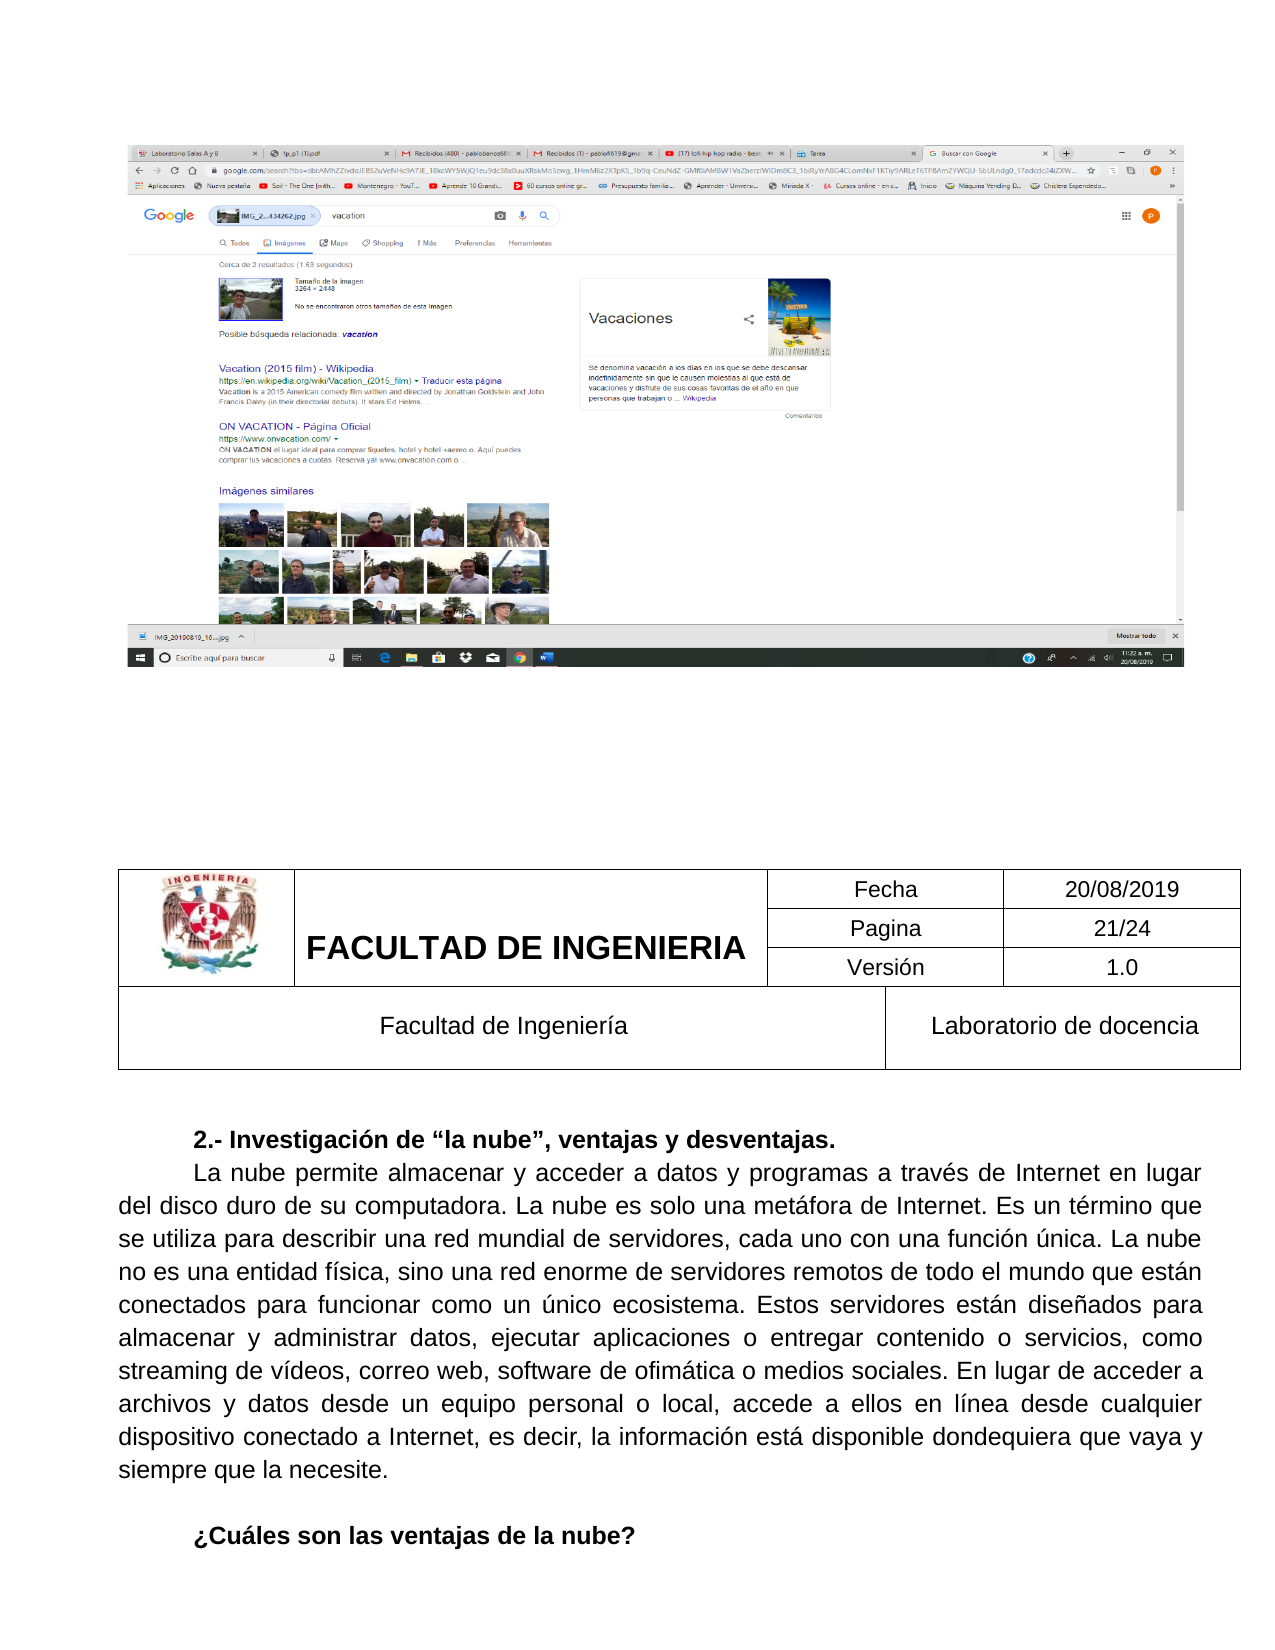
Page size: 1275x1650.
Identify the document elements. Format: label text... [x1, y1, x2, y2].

table_header 20/08/2019 [1004, 870, 1240, 908]
table_cell Versión [768, 948, 1003, 986]
text 2.- Investigación de “la nube”, ventajas y desventajas. [118, 1124, 1205, 1153]
table_cell Laboratorio de docencia [886, 987, 1240, 1068]
table_cell Facultad de Ingeniería [119, 987, 885, 1068]
table_cell Pagina [768, 909, 1003, 947]
text ¿Cuáles son las ventajas de la nube? [118, 1521, 1205, 1549]
table_cell 21/24 [1004, 909, 1240, 947]
text La nube permite almacenar y acceder a datos y programas a través de Internet en lugar del disco duro de su computadora. La nube es solo una metáfora de Internet. Es un término que se utiliza para describir una red mundial de servidores, cada uno con una función única. La nube no es una entidad física, sino una red enorme de servidores remotos de todo el mundo que están conectados para funcionar como un único ecosistema. Estos servidores están diseñados para almacenar y administrar datos, ejecutar aplicaciones o entregar contenido o servicios, como streaming de vídeos, correo web, software de ofimática o medios sociales. En lugar de acceder a archivos y datos desde un equipo personal o local, accede a ellos en línea desde cualquier dispositivo conectado a Internet, es decir, la información está disponible dondequiera que vaya y siempre que la necesite. [118, 1158, 1205, 1483]
table_cell 1.0 [1004, 948, 1240, 986]
table_header [119, 870, 294, 986]
table_header Fecha [768, 870, 1003, 908]
table_header FACULTAD DE INGENIERIA [295, 870, 767, 986]
